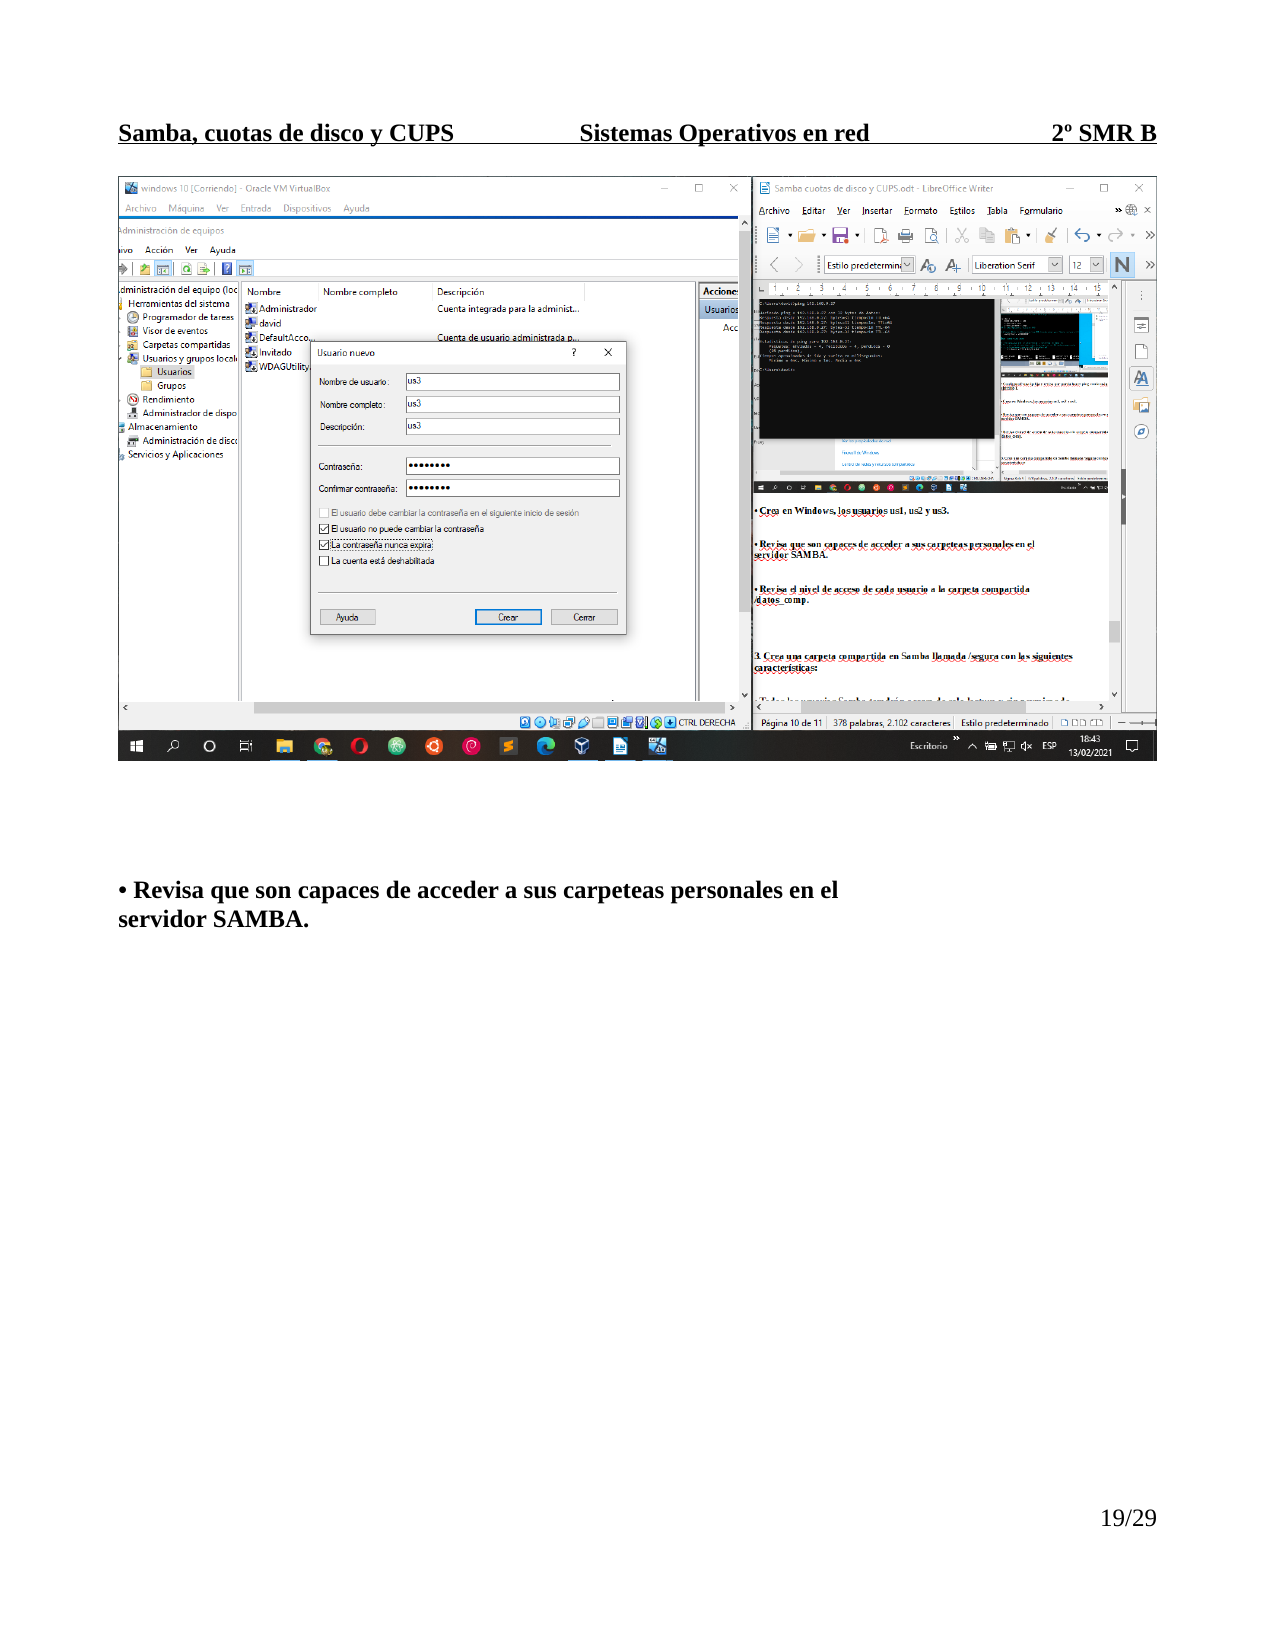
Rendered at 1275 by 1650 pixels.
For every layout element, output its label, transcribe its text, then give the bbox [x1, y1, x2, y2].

picture [118, 176, 1157, 761]
text • Revisa que son capaces de acceder a sus carpeteas personales en el [118, 875, 1157, 904]
text servidor SAMBA. [118, 904, 1157, 933]
